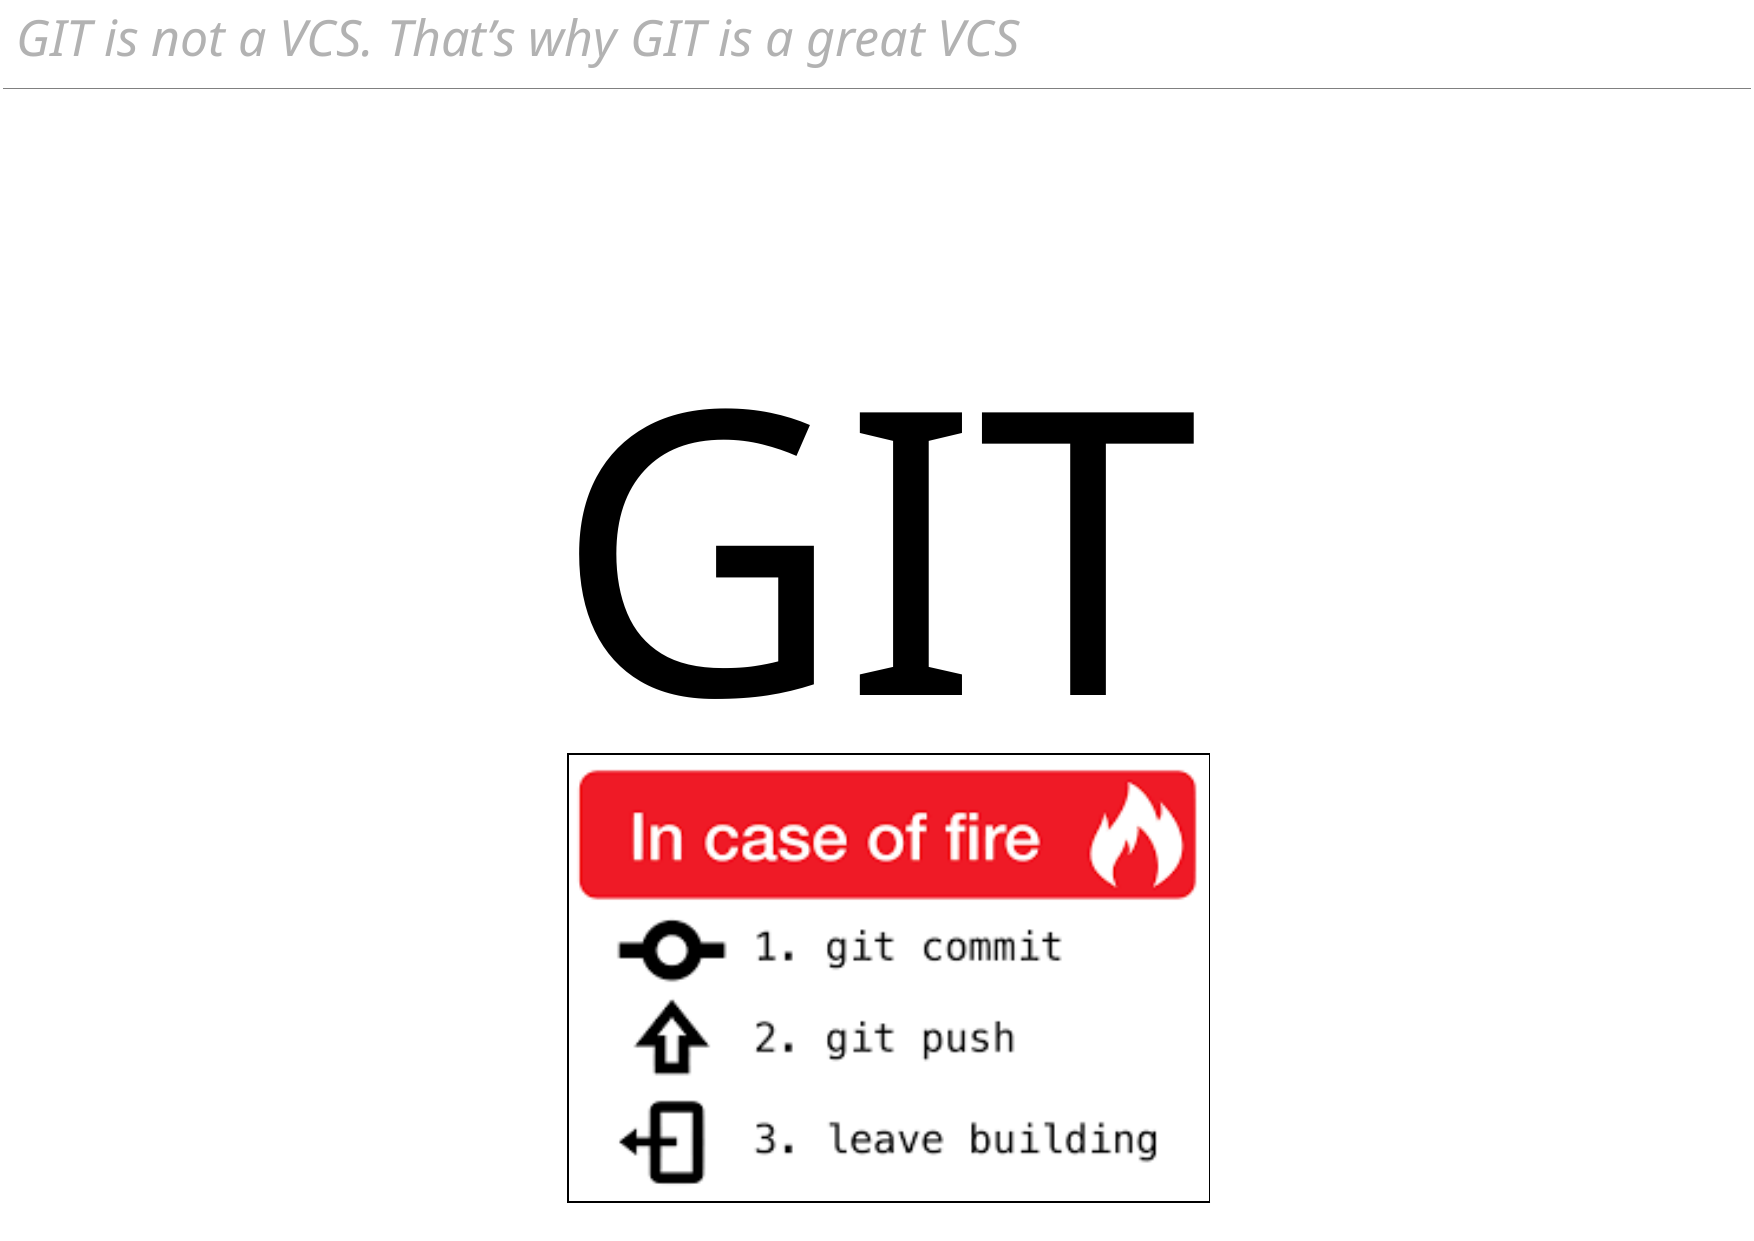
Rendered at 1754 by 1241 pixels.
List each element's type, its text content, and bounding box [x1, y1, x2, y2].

text GIT [3, 272, 1751, 811]
text [569, 755, 1209, 1201]
picture [571, 757, 1206, 1198]
